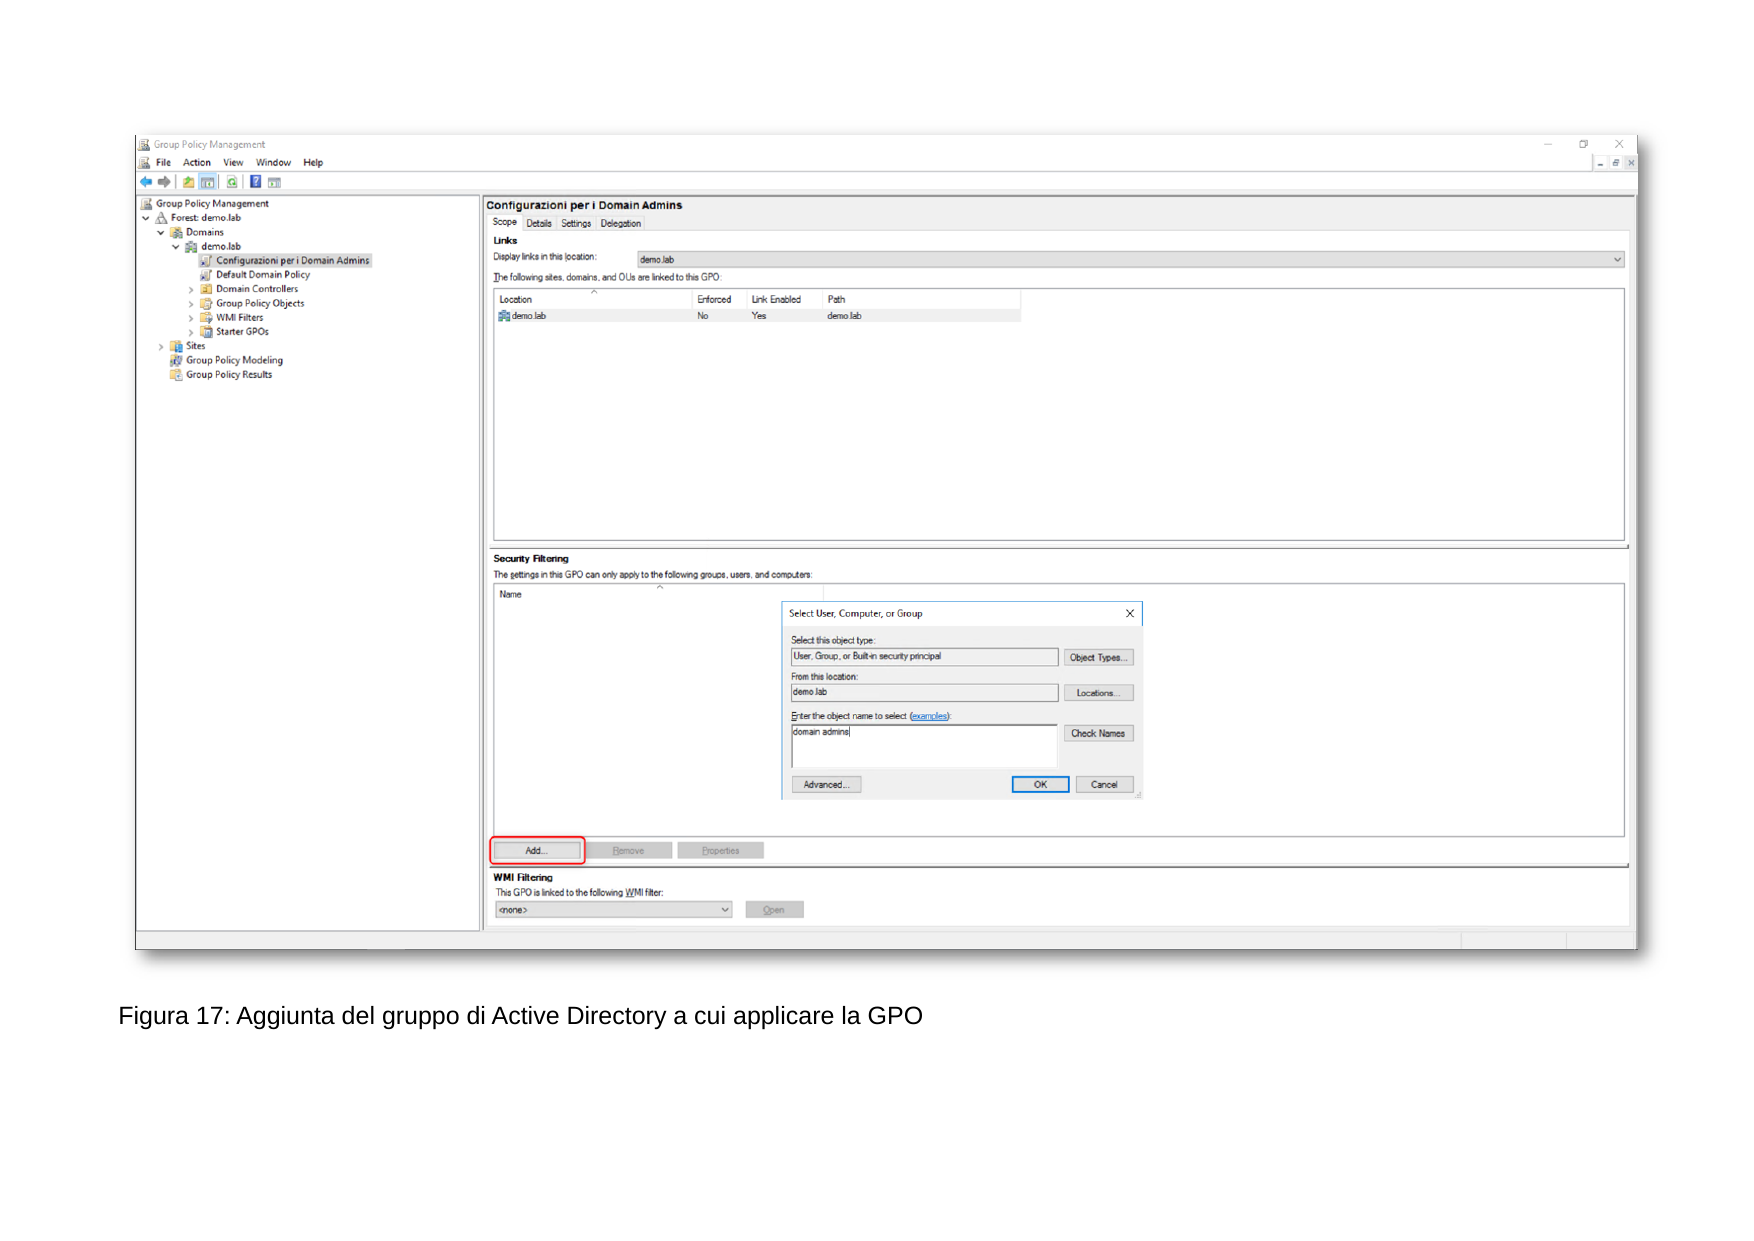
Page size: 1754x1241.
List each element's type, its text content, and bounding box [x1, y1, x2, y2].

picture [118, 118, 1670, 983]
text Figura 17: Aggiunta del gruppo di Active Directory a cui applicare la GPO [118, 1001, 1636, 1030]
